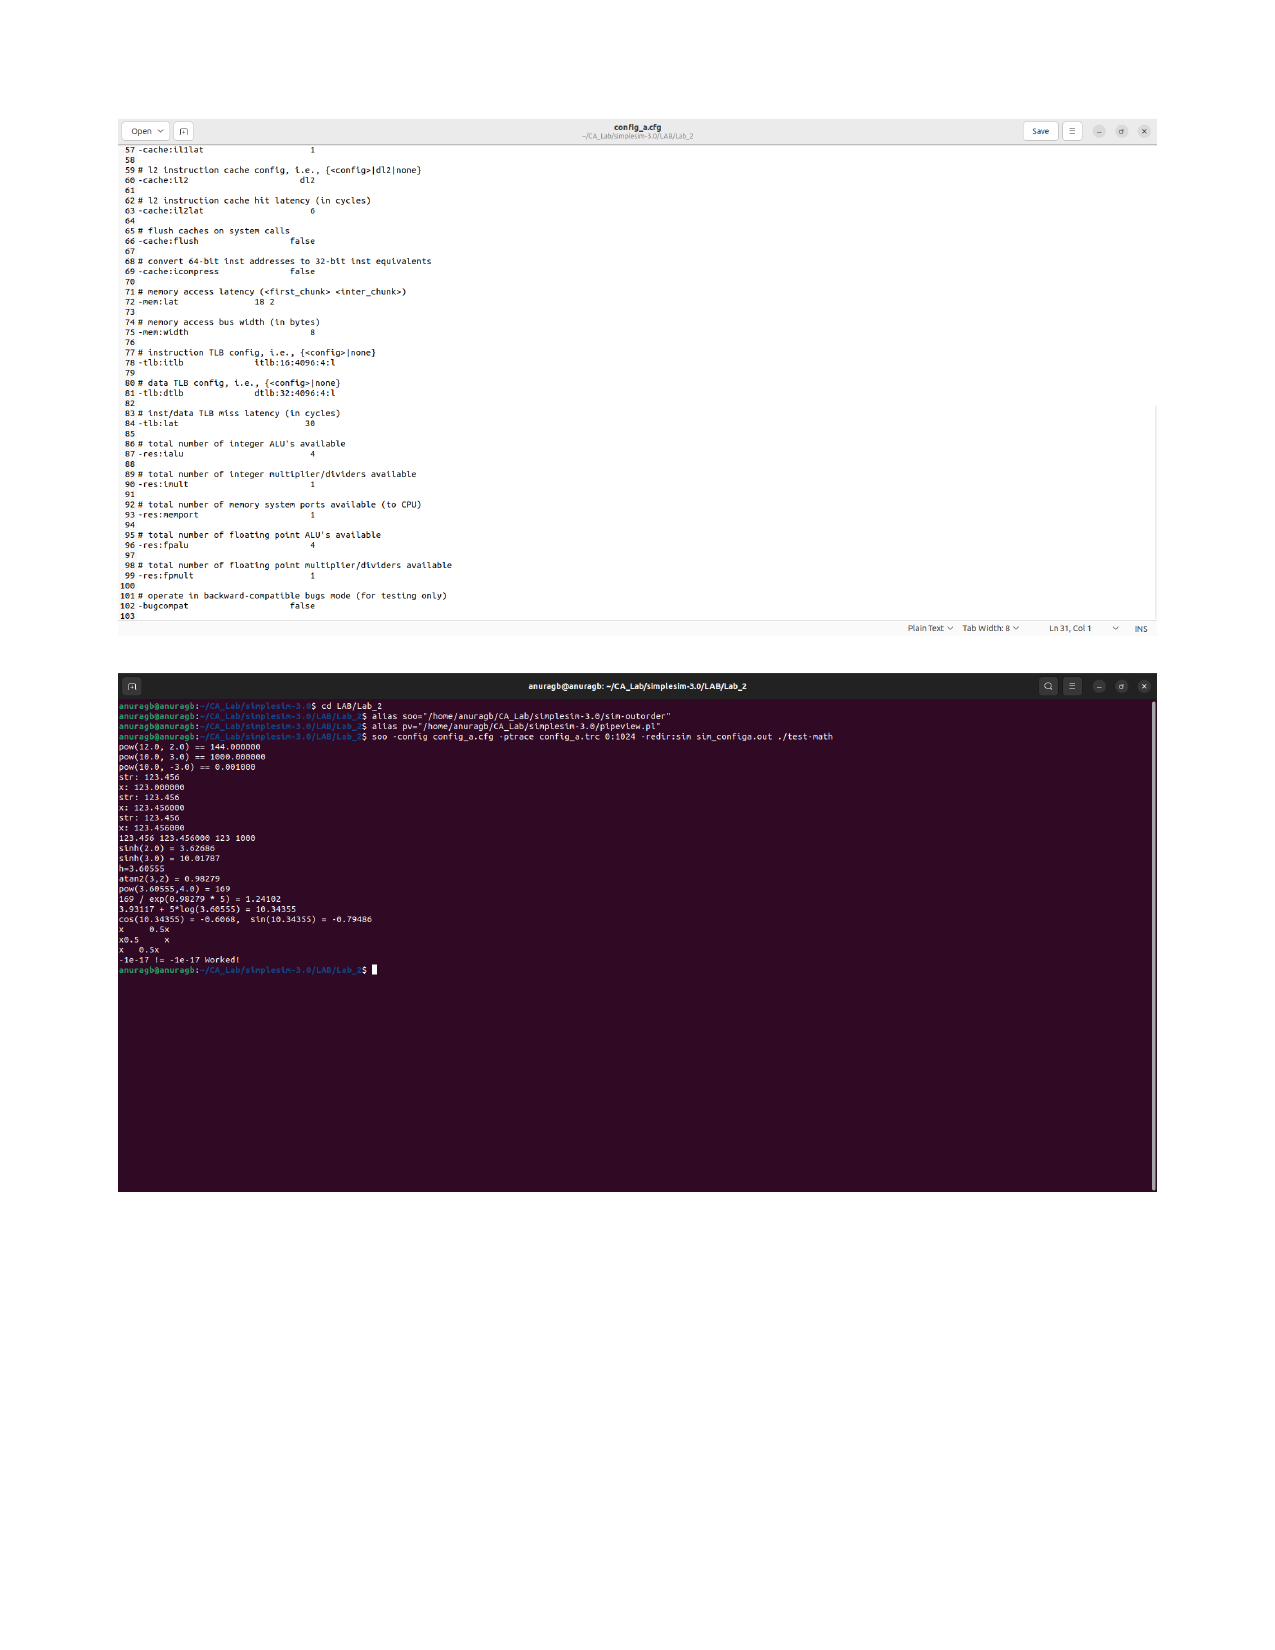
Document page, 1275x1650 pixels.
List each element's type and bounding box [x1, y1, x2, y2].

picture [118, 118, 1157, 636]
picture [118, 673, 1157, 1192]
